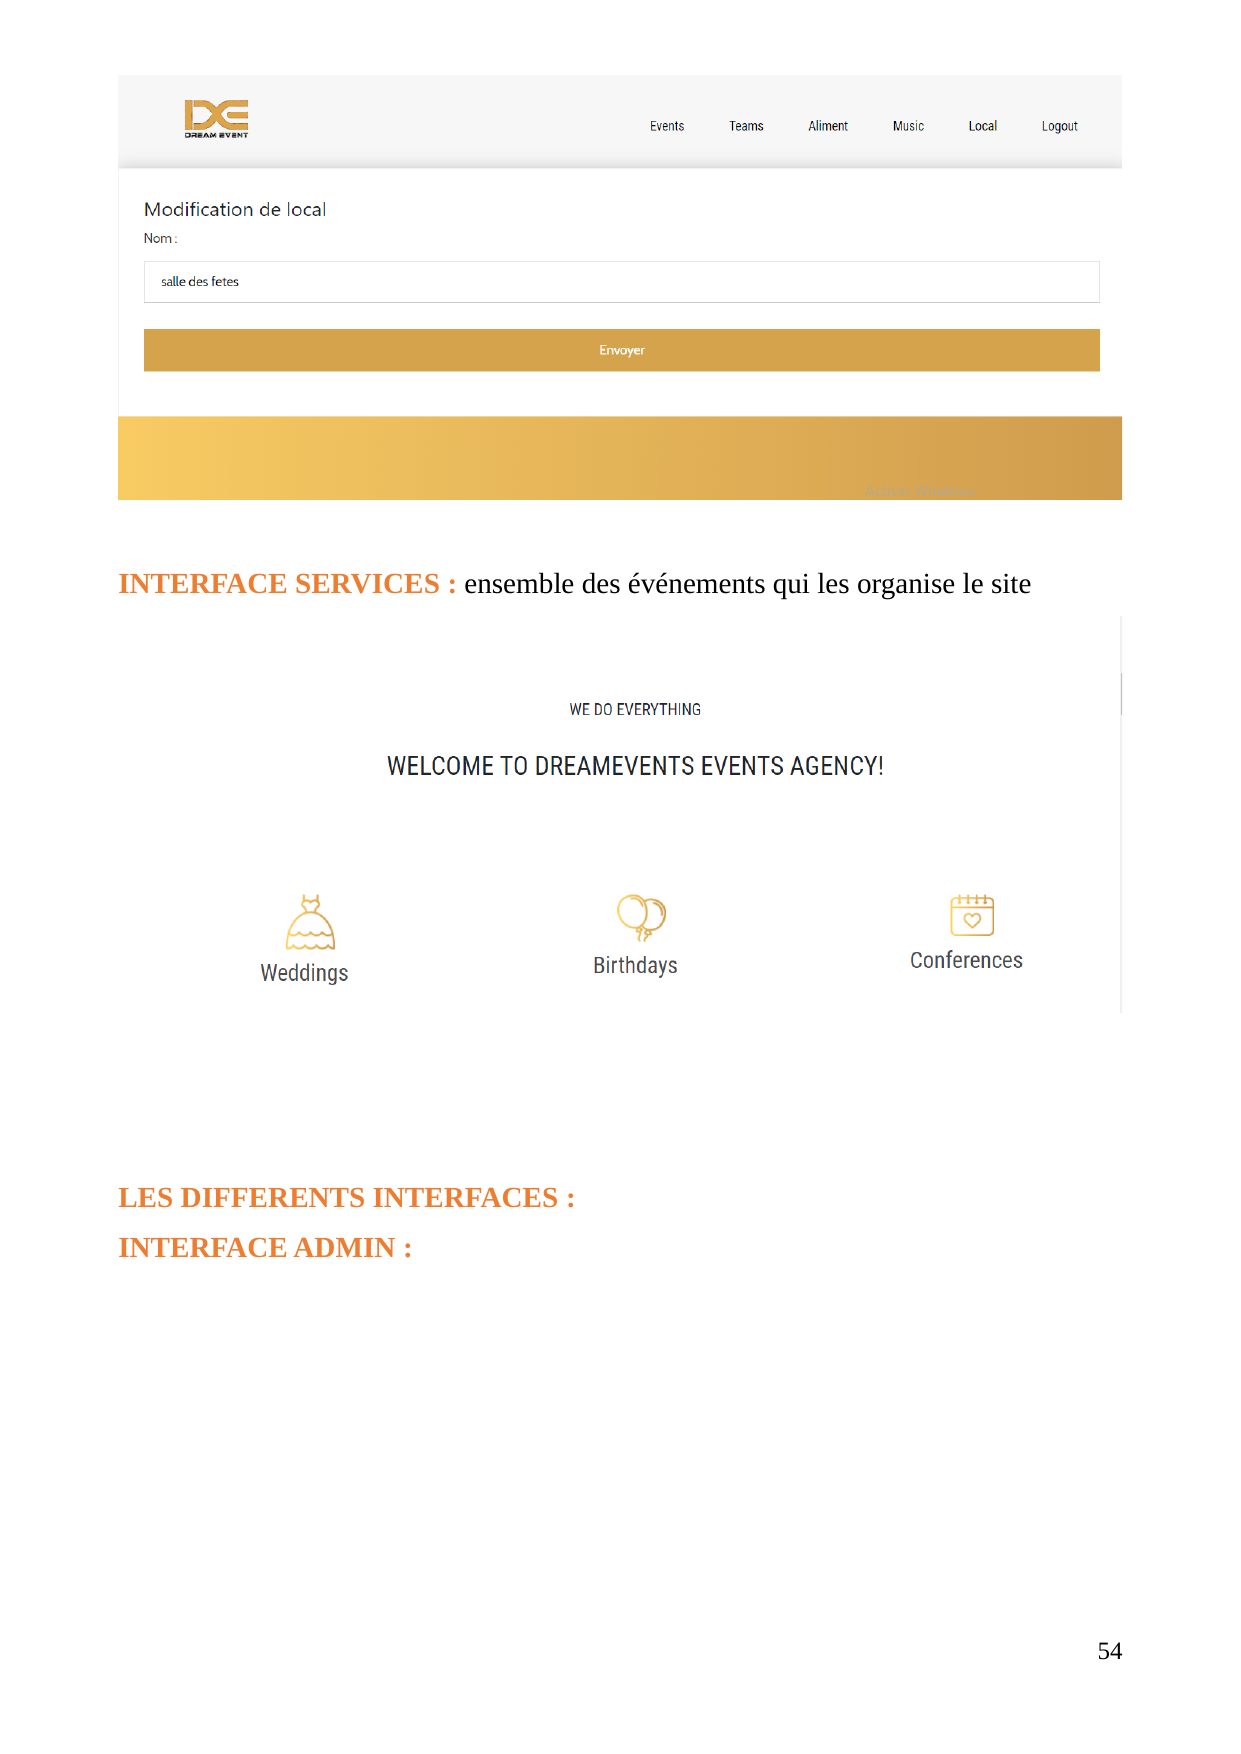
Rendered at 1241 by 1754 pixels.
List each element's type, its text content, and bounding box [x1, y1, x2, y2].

picture [118, 75, 1123, 500]
list INTERFACE ADMIN : [118, 1230, 1078, 1263]
list INTERFACE SERVICES : ensemble des événements qui les organise le site [118, 566, 1078, 600]
picture [118, 616, 1123, 1013]
list LES DIFFERENTS INTERFACES : [118, 1180, 1078, 1213]
